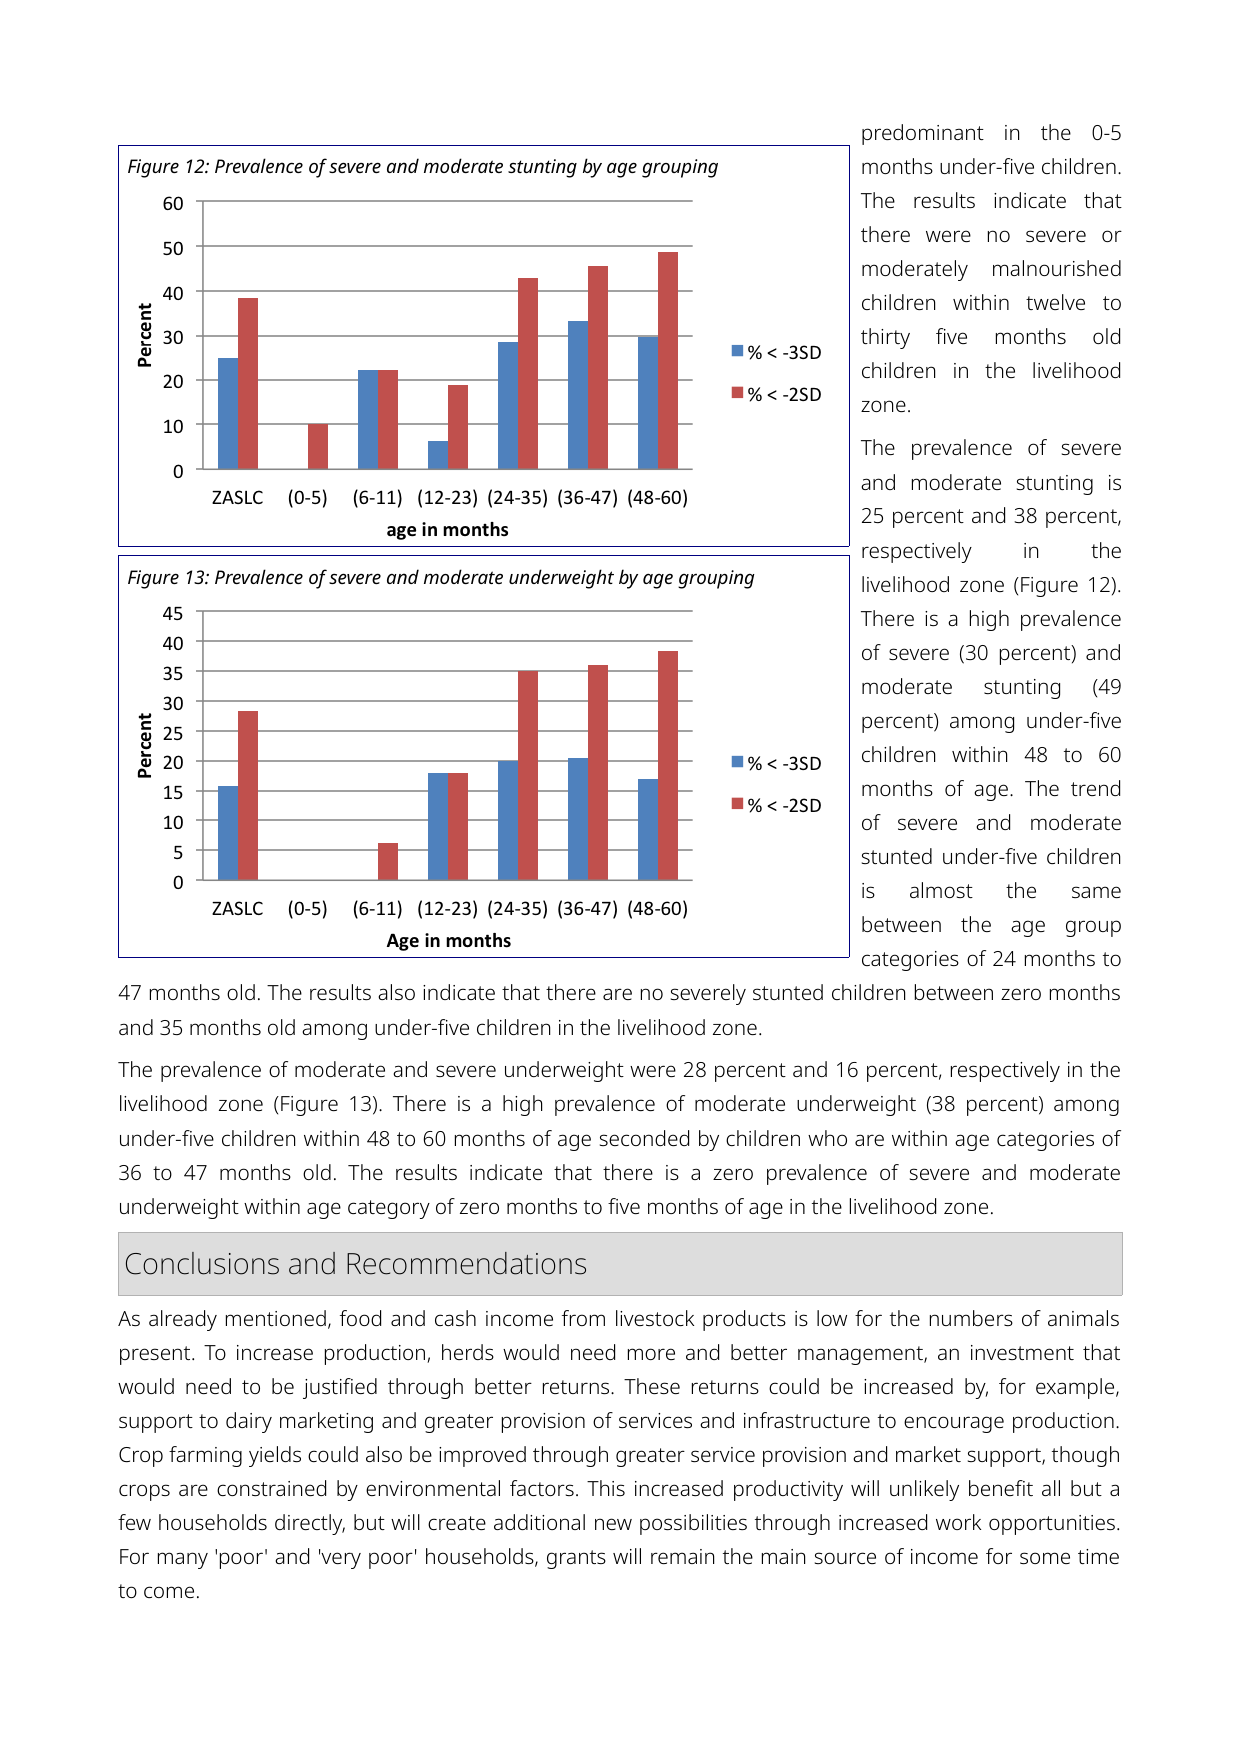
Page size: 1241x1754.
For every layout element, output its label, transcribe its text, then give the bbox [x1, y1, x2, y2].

text The prevalence of severe and moderate stunting is 25 percent and 38 percent, respectively in the livelihood zone (Figure 12). There is a high prevalence of severe (30 percent) and moderate stunting (49 percent) among under-five children within 48 to 60 months of age. The trend of severe and moderate stunted under-five children is almost the same between the age group categories of 24 months to 47 months old. The results also indicate that there are no severely stunted children between zero months and 35 months old among under-five children in the livelihood zone. [118, 146, 1122, 1041]
text The prevalence of moderate and severe underweight were 28 percent and 16 percent, respectively in the livelihood zone (Figure 13). There is a high prevalence of moderate underweight (38 percent) among under-five children within 48 to 60 months of age seconded by children who are within age categories of 36 to 47 months old. The results indicate that there is a zero prevalence of severe and moderate underweight within age category of zero months to five months of age in the livelihood zone. [118, 1056, 1122, 1220]
picture [129, 590, 833, 951]
table_header Conclusions and Recommendations [119, 1233, 1122, 1295]
picture [129, 180, 833, 540]
text Figure 13: Prevalence of severe and moderate underweight by age grouping [127, 564, 840, 590]
text As already mentioned, food and cash income from livestock products is low for the numbers of animals present. To increase production, herds would need more and better management, an investment that would need to be justified through better returns. These returns could be increased by, for example, support to dairy marketing and greater provision of services and infrastructure to encourage production. Crop farming yields could also be improved through greater service provision and market support, though crops are constrained by environmental factors. This increased productivity will unlikely benefit all but a few households directly, but will create additional new possibilities through increased work opportunities. For many 'poor' and 'very poor' households, grants will remain the main source of income for some time to come. [118, 1304, 1122, 1605]
text predominant in the 0-5 months under-five children. The results indicate that there were no severe or moderately malnourished children within twelve to thirty five months old children in the livelihood zone. [118, 118, 1122, 419]
text Figure 12: Prevalence of severe and moderate stunting by age grouping [127, 154, 840, 179]
